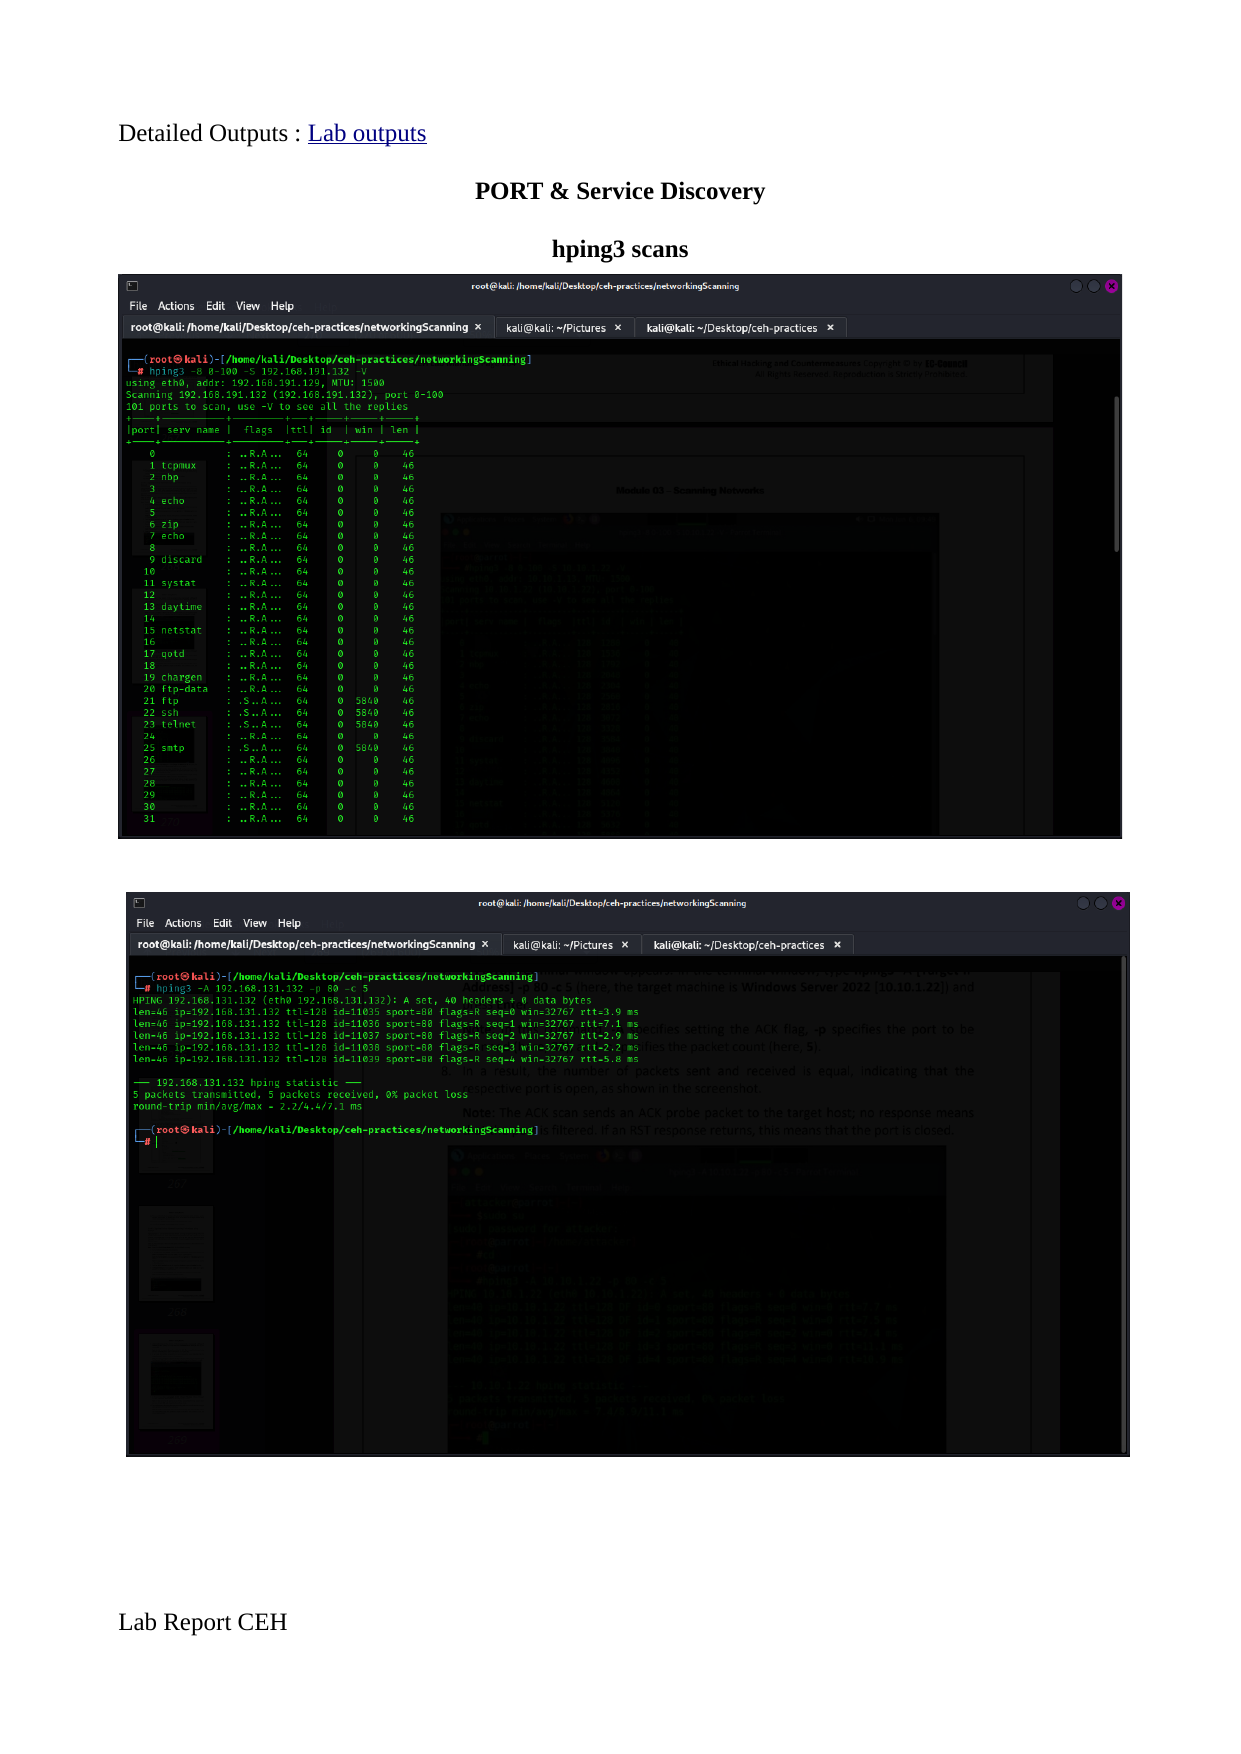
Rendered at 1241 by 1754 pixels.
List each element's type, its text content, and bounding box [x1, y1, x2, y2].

picture [118, 274, 1123, 839]
text hping3 scans [118, 234, 1122, 263]
picture [126, 892, 1130, 1457]
text PORT & Service Discovery [118, 176, 1122, 205]
